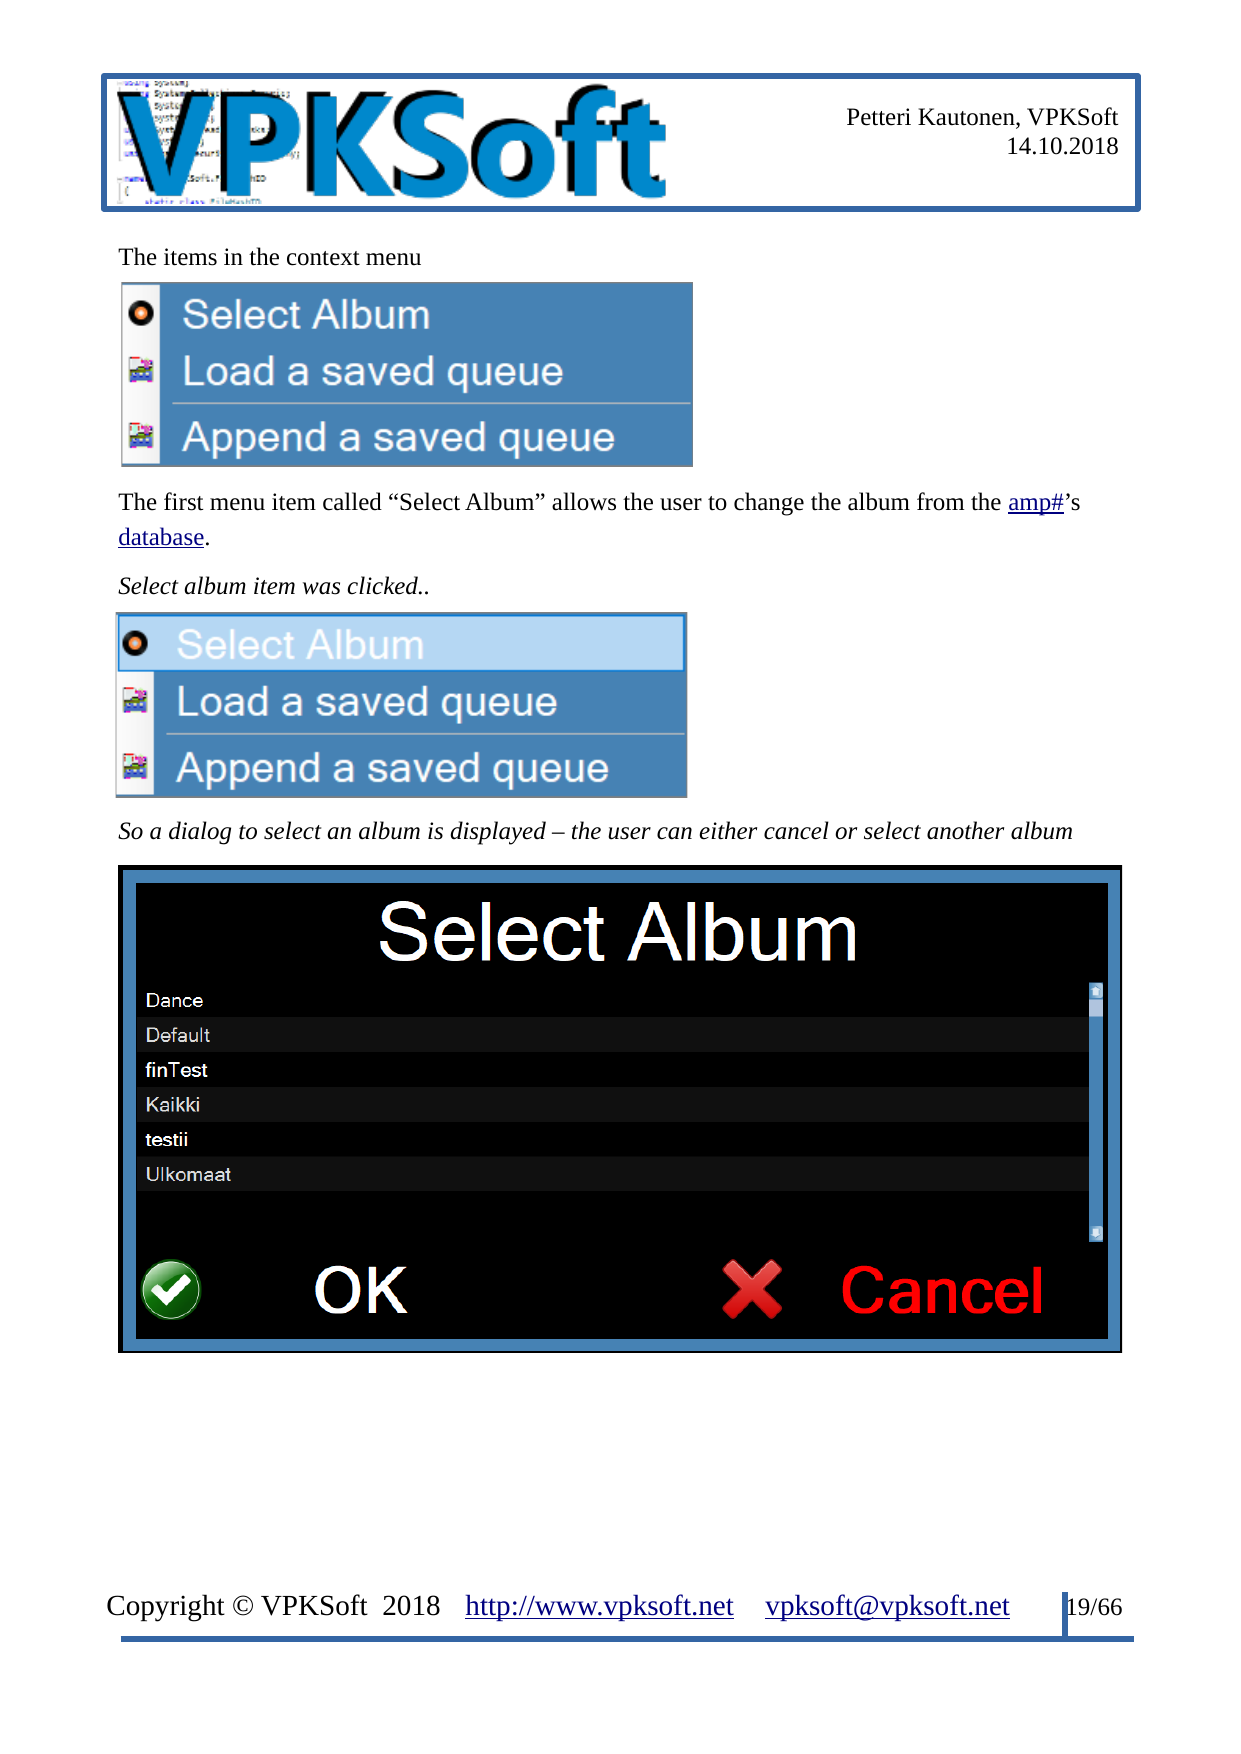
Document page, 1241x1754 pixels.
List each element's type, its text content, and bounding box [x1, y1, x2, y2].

picture [115, 612, 688, 798]
picture [121, 282, 693, 467]
text So a dialog to select an album is displayed – the user can either cancel or select another album [118, 816, 1122, 845]
text The first menu item called “Select Album” allows the user to change the album from the amp#’s database. [118, 487, 1122, 551]
text Select album item was clicked.. [118, 571, 1122, 600]
text The items in the context menu [118, 242, 1122, 271]
picture [118, 865, 1123, 1353]
picture [116, 81, 672, 204]
